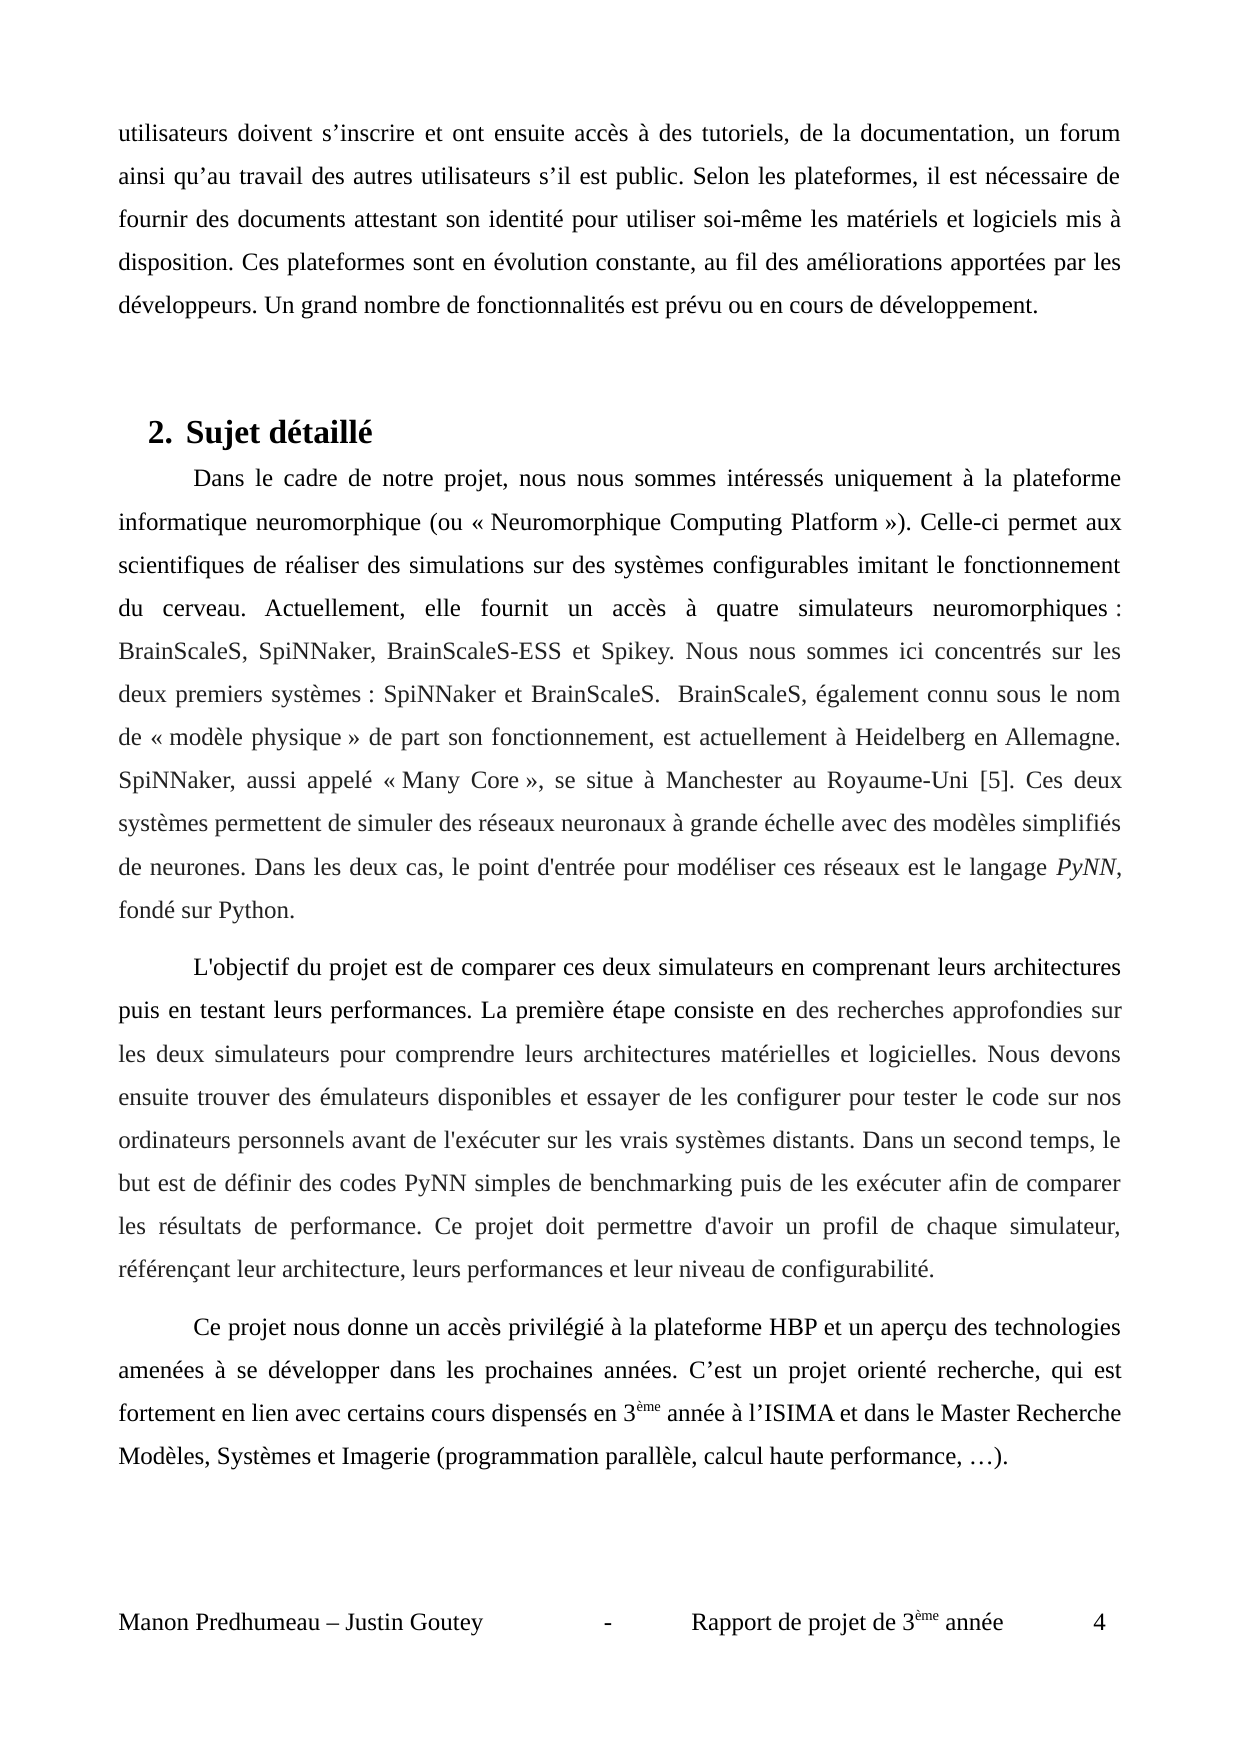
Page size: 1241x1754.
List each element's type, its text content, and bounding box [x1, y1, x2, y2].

text L'objectif du projet est de comparer ces deux simulateurs en comprenant leurs architectures puis en testant leurs performances. La première étape consiste en des recherches approfondies sur les deux simulateurs pour comprendre leurs architectures matérielles et logicielles. Nous devons ensuite trouver des émulateurs disponibles et essayer de les configurer pour tester le code sur nos ordinateurs personnels avant de l'exécuter sur les vrais systèmes distants. Dans un second temps, le but est de définir des codes PyNN simples de benchmarking puis de les exécuter afin de comparer les résultats de performance. Ce projet doit permettre d'avoir un profil de chaque simulateur, référençant leur architecture, leurs performances et leur niveau de configurabilité. [118, 952, 1122, 1283]
text Ce projet nous donne un accès privilégié à la plateforme HBP et un aperçu des technologies amenées à se développer dans les prochaines années. C’est un projet orienté recherche, qui est fortement en lien avec certains cours dispensés en 3ème année à l’ISIMA et dans le Master Recherche Modèles, Systèmes et Imagerie (programmation parallèle, calcul haute performance, …). [118, 1312, 1122, 1470]
text Dans le cadre de notre projet, nous nous sommes intéressés uniquement à la plateforme informatique neuromorphique (ou « Neuromorphique Computing Platform »). Celle-ci permet aux scientifiques de réaliser des simulations sur des systèmes configurables imitant le fonctionnement du cerveau. Actuellement, elle fournit un accès à quatre simulateurs neuromorphiques : BrainScaleS, SpiNNaker, BrainScaleS-ESS et Spikey. Nous nous sommes ici concentrés sur les deux premiers systèmes : SpiNNaker et BrainScaleS. BrainScaleS, également connu sous le nom de « modèle physique » de part son fonctionnement, est actuellement à Heidelberg en Allemagne. SpiNNaker, aussi appelé « Many Core », se situe à Manchester au Royaume-Uni [5]. Ces deux systèmes permettent de simuler des réseaux neuronaux à grande échelle avec des modèles simplifiés de neurones. Dans les deux cas, le point d'entrée pour modéliser ces réseaux est le langage PyNN, fondé sur Python. [118, 463, 1122, 923]
subtitle Sujet détaillé [148, 412, 1122, 451]
text utilisateurs doivent s’inscrire et ont ensuite accès à des tutoriels, de la documentation, un forum ainsi qu’au travail des autres utilisateurs s’il est public. Selon les plateformes, il est nécessaire de fournir des documents attestant son identité pour utiliser soi-même les matériels et logiciels mis à disposition. Ces plateformes sont en évolution constante, au fil des améliorations apportées par les développeurs. Un grand nombre de fonctionnalités est prévu ou en cours de développement. [118, 118, 1122, 319]
